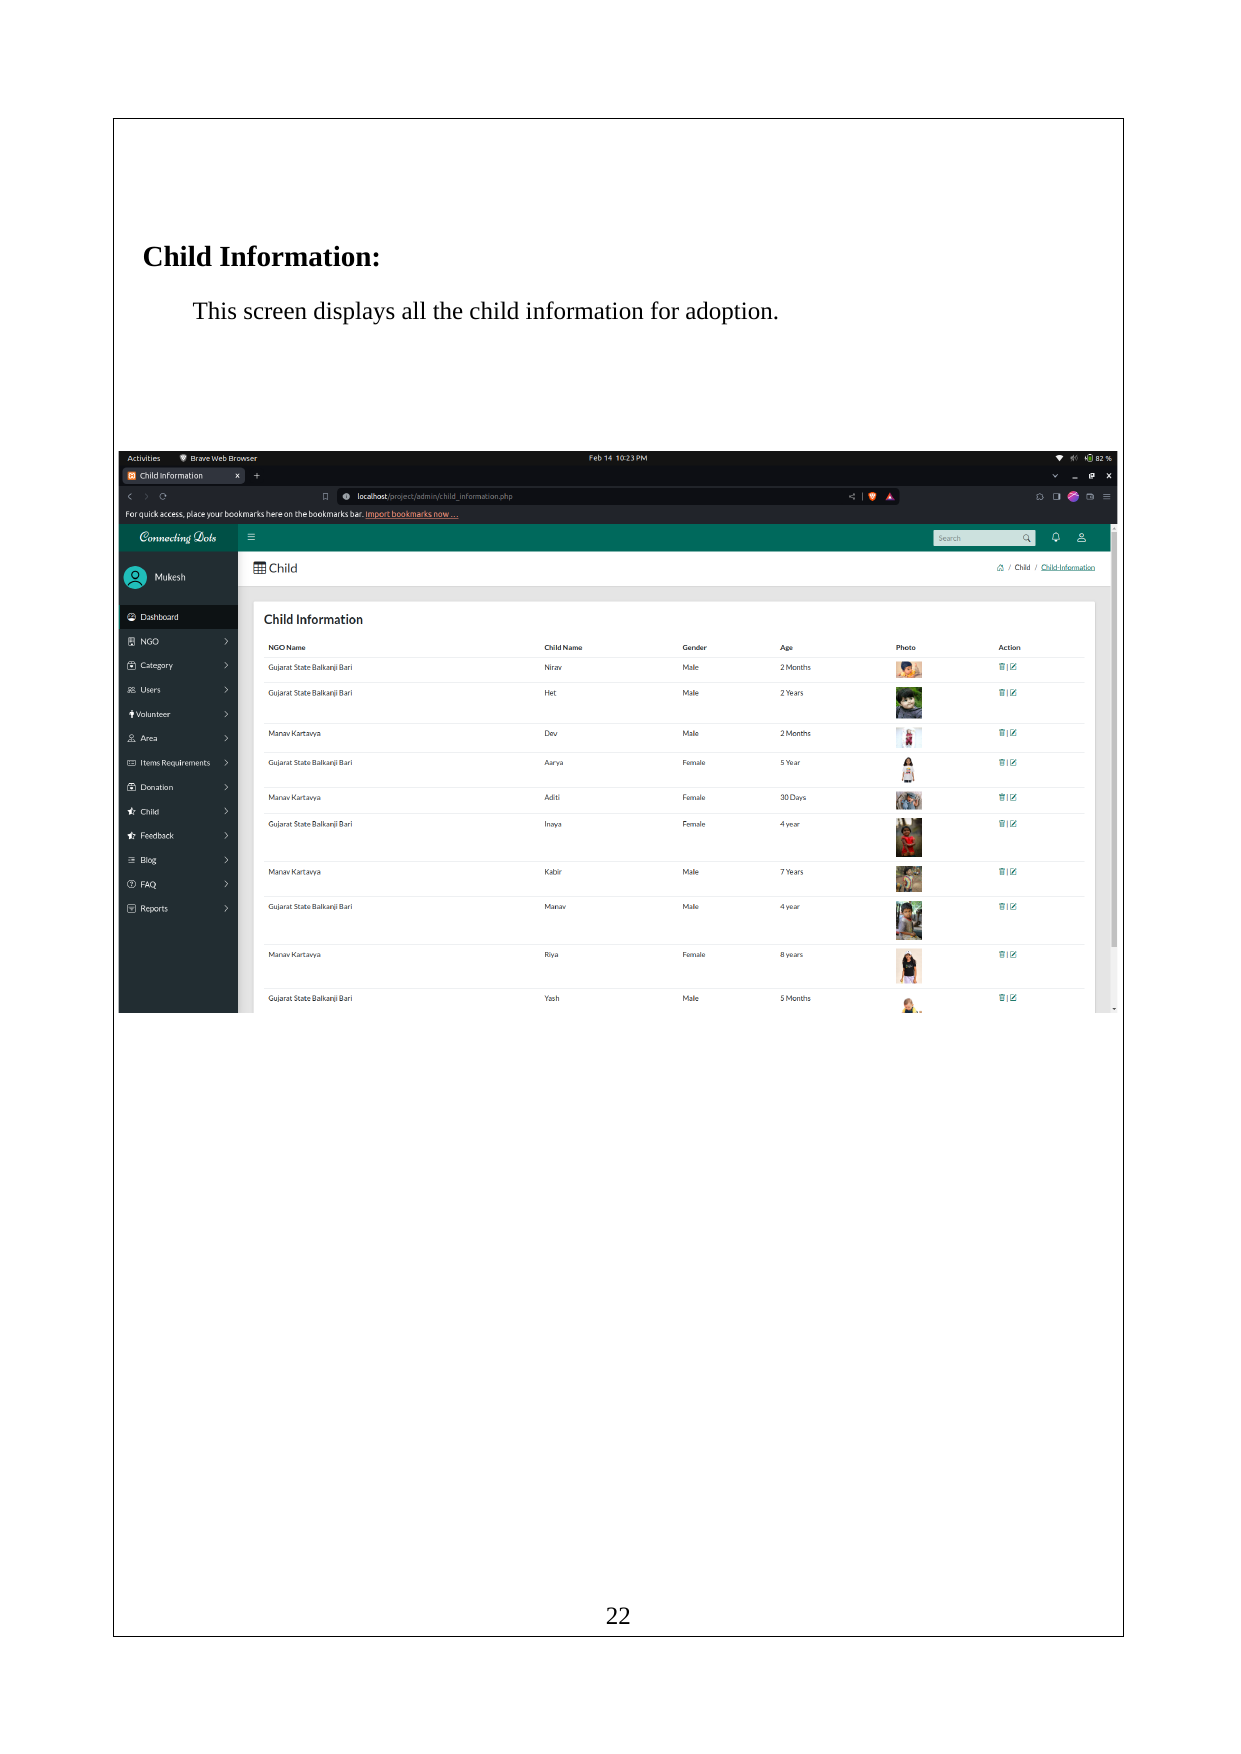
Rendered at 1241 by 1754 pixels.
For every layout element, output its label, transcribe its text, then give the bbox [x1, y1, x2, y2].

text This screen displays all the child information for adoption. [142, 296, 1094, 325]
picture [118, 451, 1118, 1013]
text Child Information: [142, 239, 1094, 272]
